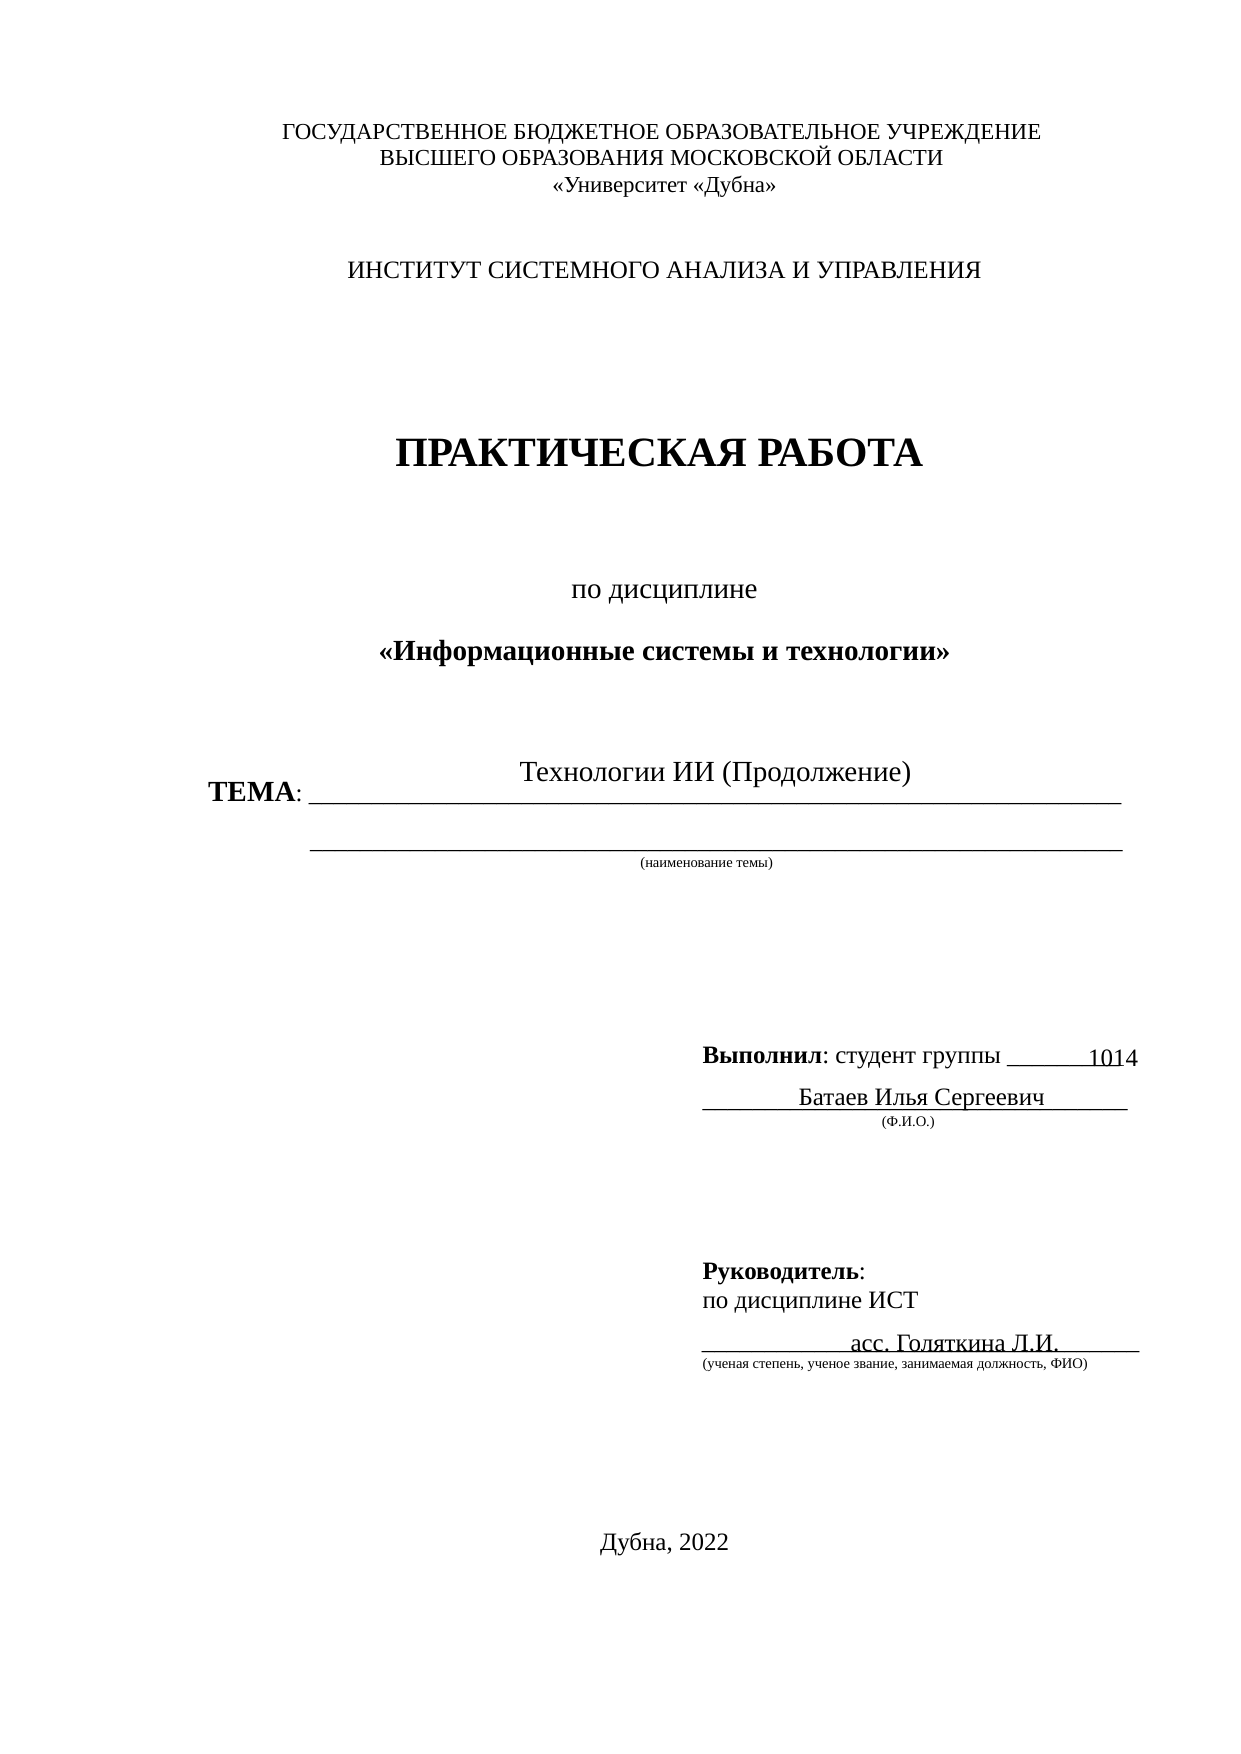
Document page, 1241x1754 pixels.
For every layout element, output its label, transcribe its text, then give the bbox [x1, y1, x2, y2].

text «Информационные системы и технологии» [177, 633, 1152, 667]
text Дубна, 2022 [177, 1527, 1152, 1556]
text по дисциплине [177, 571, 1152, 604]
text по дисциплине ИСТ [177, 1285, 1152, 1314]
text ИНСТИТУТ СИСТЕМНОГО АНАЛИЗА И УПРАВЛЕНИЯ [177, 255, 1152, 283]
text (наименование темы) [177, 854, 1152, 882]
text ПРАКТИЧЕСКАЯ РАБОТА [177, 427, 1152, 475]
text (Ф.И.О.) [177, 1112, 1122, 1141]
text Руководитель: [177, 1256, 1152, 1285]
text __________________________________ [227, 1084, 1152, 1112]
text асс. Голяткина Л.И. [711, 1321, 1125, 1359]
text «Университет «Дубна» [177, 171, 1152, 197]
text (ученая степень, ученое звание, занимаемая должность, ФИО) [215, 1355, 1152, 1384]
text ГОСУДАРСТВЕННОЕ БЮДЖЕТНОЕ ОБРАЗОВАТЕЛЬНОЕ УЧРЕЖДЕНИЕ [177, 118, 1152, 144]
text ___________________________________ [1125, 1326, 1152, 1355]
text ВЫСШЕГО ОБРАЗОВАНИЯ МОСКОВСКОЙ ОБЛАСТИ [177, 144, 1152, 171]
subtitle Технологии ИИ (Продолжение) [253, 752, 1104, 788]
text 1014 [1014, 1036, 1181, 1066]
text Батаев Илья Сергеевич [646, 1075, 1123, 1110]
text Выполнил: студент группы _________ [177, 1041, 1152, 1069]
text ТЕМА: _________________________________________________________________ [177, 774, 1152, 808]
text ___________________________________ [214, 1326, 711, 1355]
text _________________________________________________________________ [177, 825, 1152, 854]
